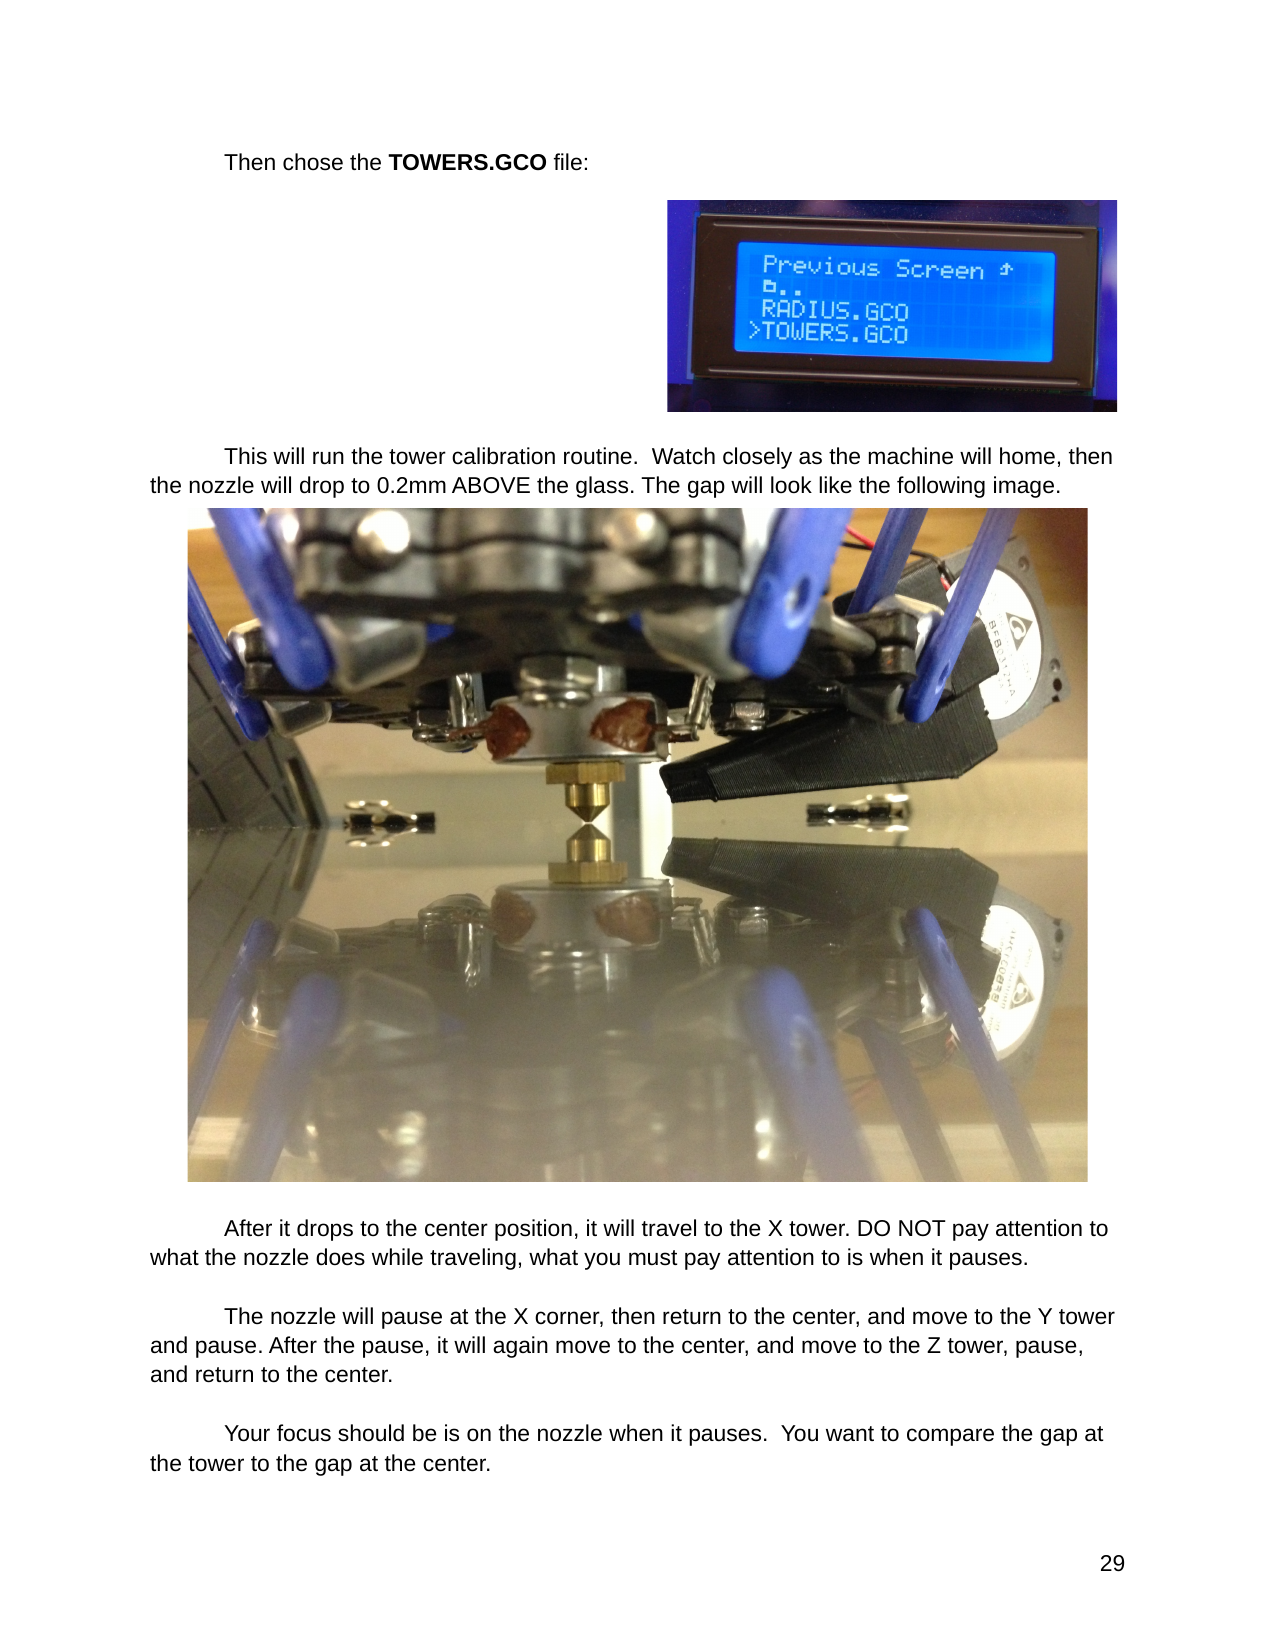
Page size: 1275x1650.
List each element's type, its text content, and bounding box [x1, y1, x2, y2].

text This will run the tower calibration routine. Watch closely as the machine will home, then the nozzle will drop to 0.2mm ABOVE the glass. The gap will look like the following image. [150, 444, 1125, 499]
picture [667, 200, 1118, 412]
picture [187, 508, 1088, 1182]
text The nozzle will pause at the X corner, then return to the center, and move to the Y tower and pause. After the pause, it will again move to the center, and move to the Z tower, pause, and return to the center. [150, 1303, 1125, 1388]
text Then chose the TOWERS.GCO file: [150, 150, 1125, 176]
text After it drops to the center position, it will travel to the X tower. DO NOT pay attention to what the nozzle does while traveling, what you must pay attention to is when it pauses. [150, 1215, 1125, 1270]
text Your focus should be is on the nozzle when it pauses. You want to compare the gap at the tower to the gap at the center. [150, 1421, 1125, 1476]
